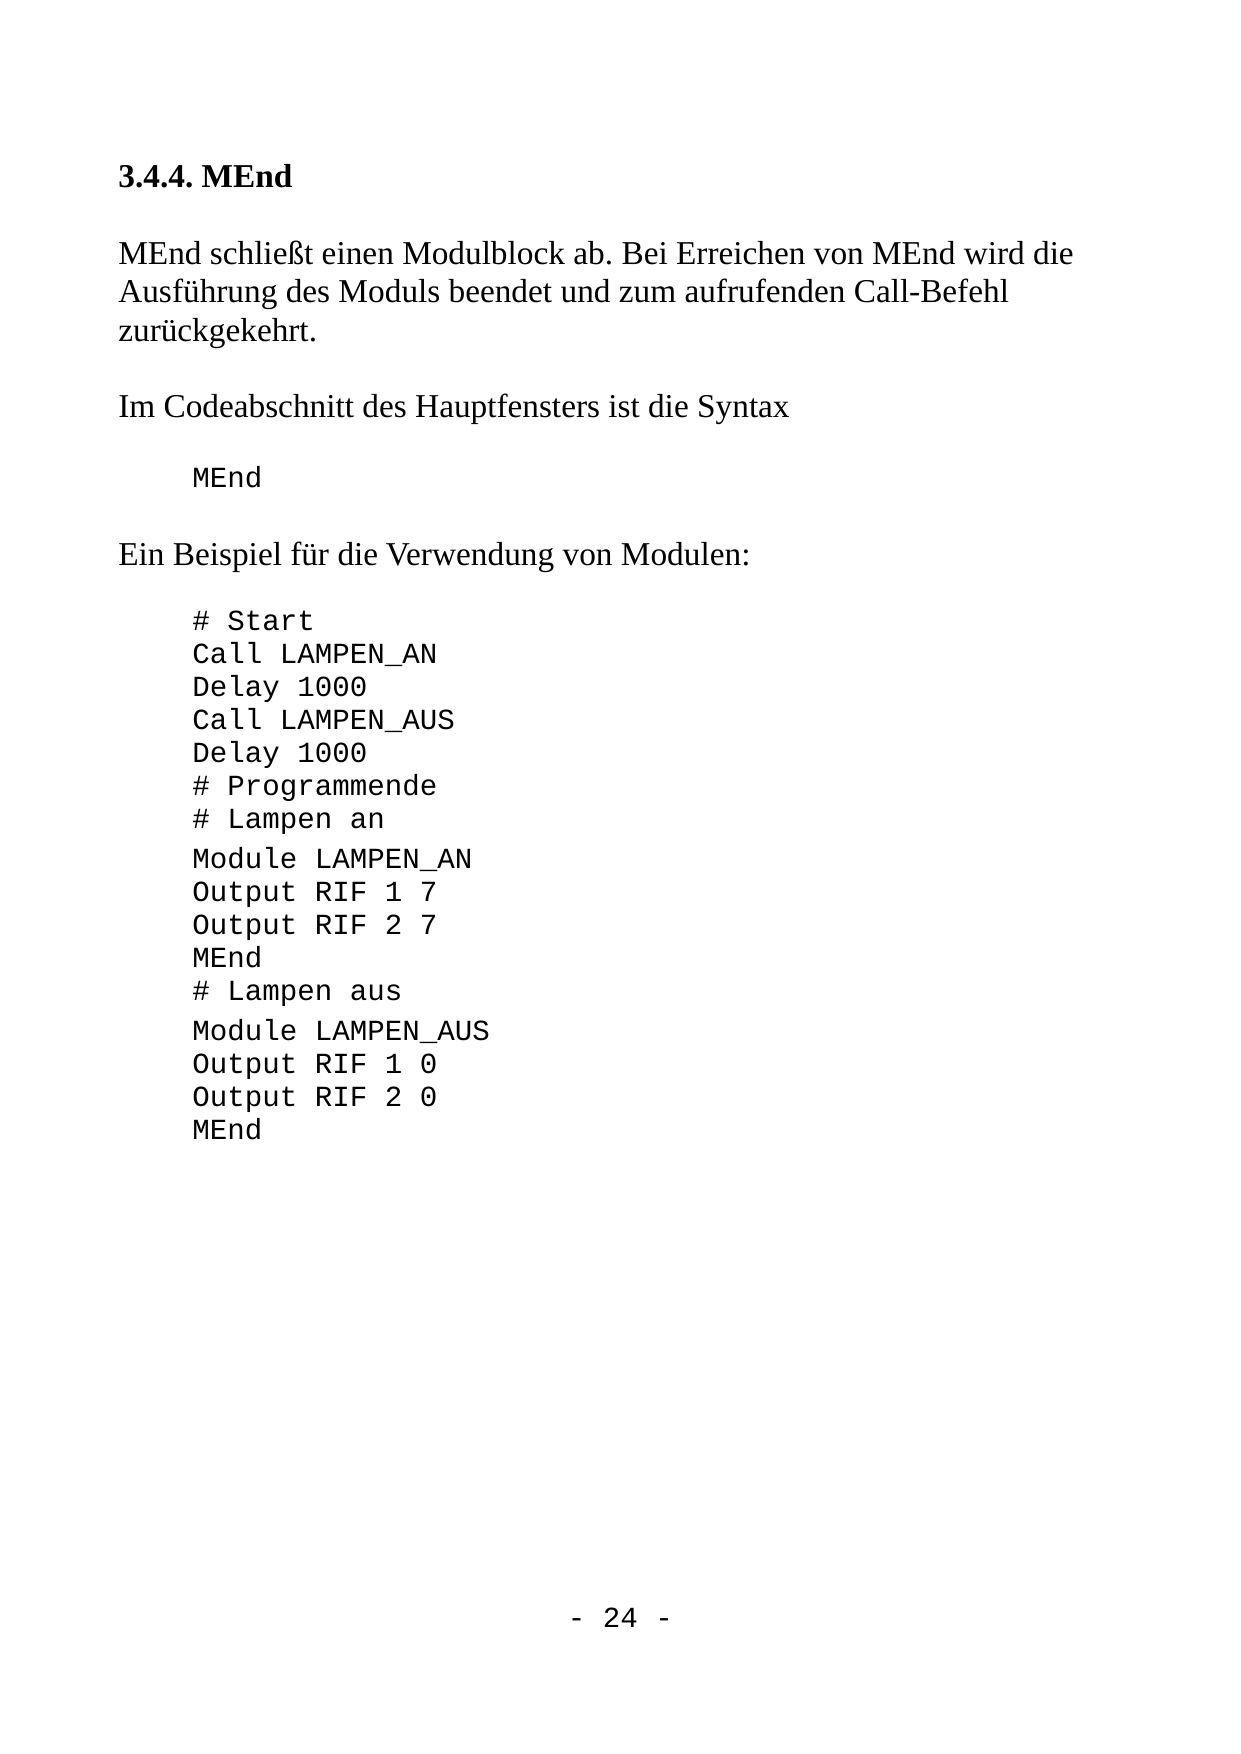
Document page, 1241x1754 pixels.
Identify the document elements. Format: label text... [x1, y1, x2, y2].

text Module LAMPEN_AUS [118, 1009, 1122, 1049]
text MEnd [118, 1115, 1122, 1148]
text # Lampen aus [118, 976, 1122, 1009]
text # Programmende [118, 771, 1122, 804]
text Delay 1000 [118, 738, 1122, 771]
text 3.4.4. MEnd [118, 156, 1122, 195]
text Output RIF 1 7 [118, 877, 1122, 910]
text Im Codeabschnitt des Hauptfensters ist die Syntax [118, 386, 1122, 425]
text MEnd [118, 943, 1122, 976]
text Call LAMPEN_AN [118, 639, 1122, 672]
text MEnd schließt einen Modulblock ab. Bei Erreichen von MEnd wird die Ausführung des Moduls beendet und zum aufrufenden Call-Befehl zurückgekehrt. [118, 233, 1122, 348]
text Output RIF 1 0 [118, 1049, 1122, 1082]
text # Lampen an [118, 804, 1122, 837]
text Output RIF 2 7 [118, 910, 1122, 943]
text Delay 1000 [118, 672, 1122, 705]
text Call LAMPEN_AUS [118, 705, 1122, 738]
text Module LAMPEN_AN [118, 837, 1122, 877]
text Ein Beispiel für die Verwendung von Modulen: [118, 534, 1122, 573]
text Output RIF 2 0 [118, 1082, 1122, 1115]
text # Start [118, 606, 1122, 639]
text MEnd [118, 463, 1122, 496]
